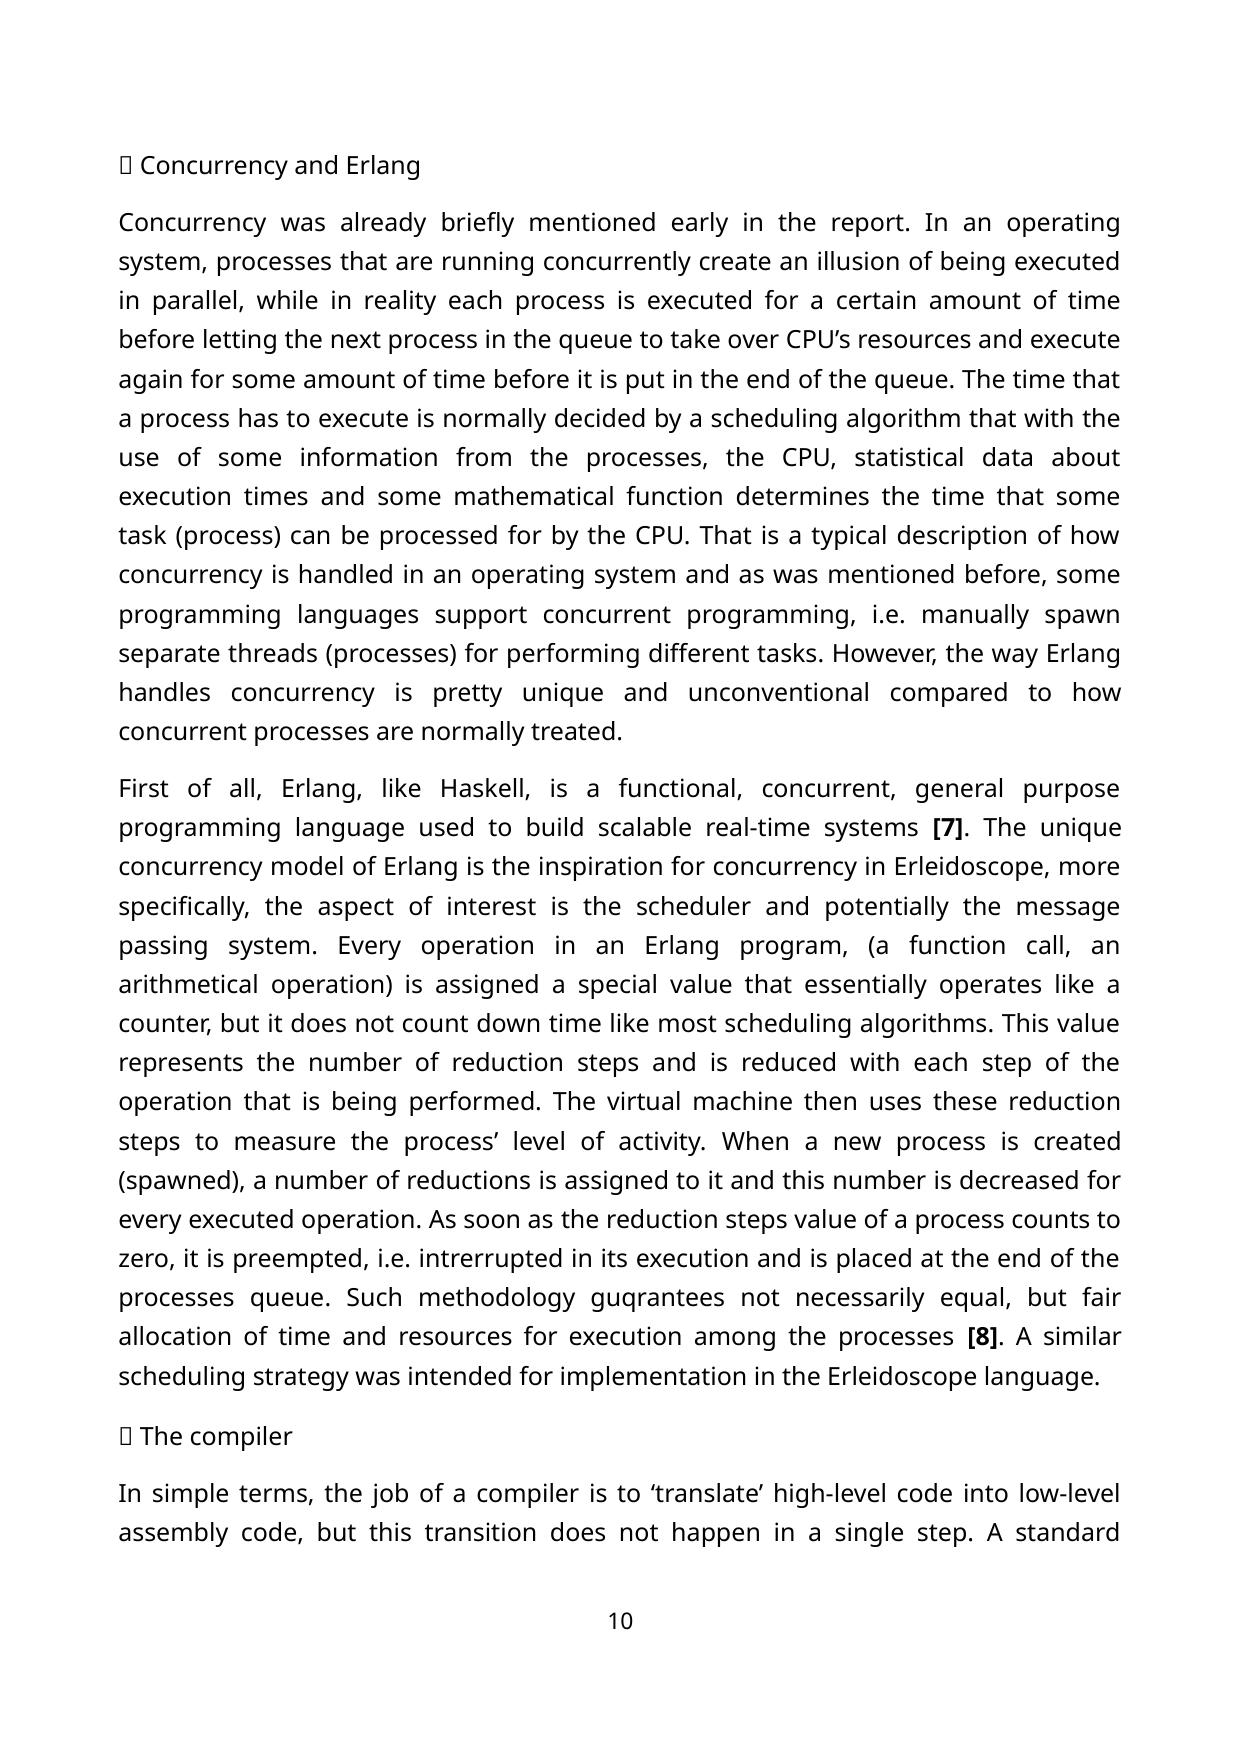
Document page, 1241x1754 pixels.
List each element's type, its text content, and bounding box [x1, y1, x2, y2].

text First of all, Erlang, like Haskell, is a functional, concurrent, general purpose programming language used to build scalable real-time systems [7]. The unique concurrency model of Erlang is the inspiration for concurrency in Erleidoscope, more specifically, the aspect of interest is the scheduler and potentially the message passing system. Every operation in an Erlang program, (a function call, an arithmetical operation) is assigned a special value that essentially operates like a counter, but it does not count down time like most scheduling algorithms. This value represents the number of reduction steps and is reduced with each step of the operation that is being performed. The virtual machine then uses these reduction steps to measure the process’ level of activity. When a new process is created (spawned), a number of reductions is assigned to it and this number is decreased for every executed operation. As soon as the reduction steps value of a process counts to zero, it is preempted, i.e. intrerrupted in its execution and is placed at the end of the processes queue. Such methodology guqrantees not necessarily equal, but fair allocation of time and resources for execution among the processes [8]. A similar scheduling strategy was intended for implementation in the Erleidoscope language. [118, 771, 1122, 1392]
subtitle  The compiler [118, 1418, 1122, 1452]
text Concurrency was already briefly mentioned early in the report. In an operating system, processes that are running concurrently create an illusion of being executed in parallel, while in reality each process is executed for a certain amount of time before letting the next process in the queue to take over CPU’s resources and execute again for some amount of time before it is put in the end of the queue. The time that a process has to execute is normally decided by a scheduling algorithm that with the use of some information from the processes, the CPU, statistical data about execution times and some mathematical function determines the time that some task (process) can be processed for by the CPU. That is a typical description of how concurrency is handled in an operating system and as was mentioned before, some programming languages support concurrent programming, i.e. manually spawn separate threads (processes) for performing different tasks. However, the way Erlang handles concurrency is pretty unique and unconventional compared to how concurrent processes are normally treated. [118, 204, 1122, 748]
subtitle  Concurrency and Erlang [118, 148, 1122, 182]
text In simple terms, the job of a compiler is to ‘translate’ high-level code into low-level assembly code, but this transition does not happen in a single step. A standard [118, 1475, 1122, 1548]
